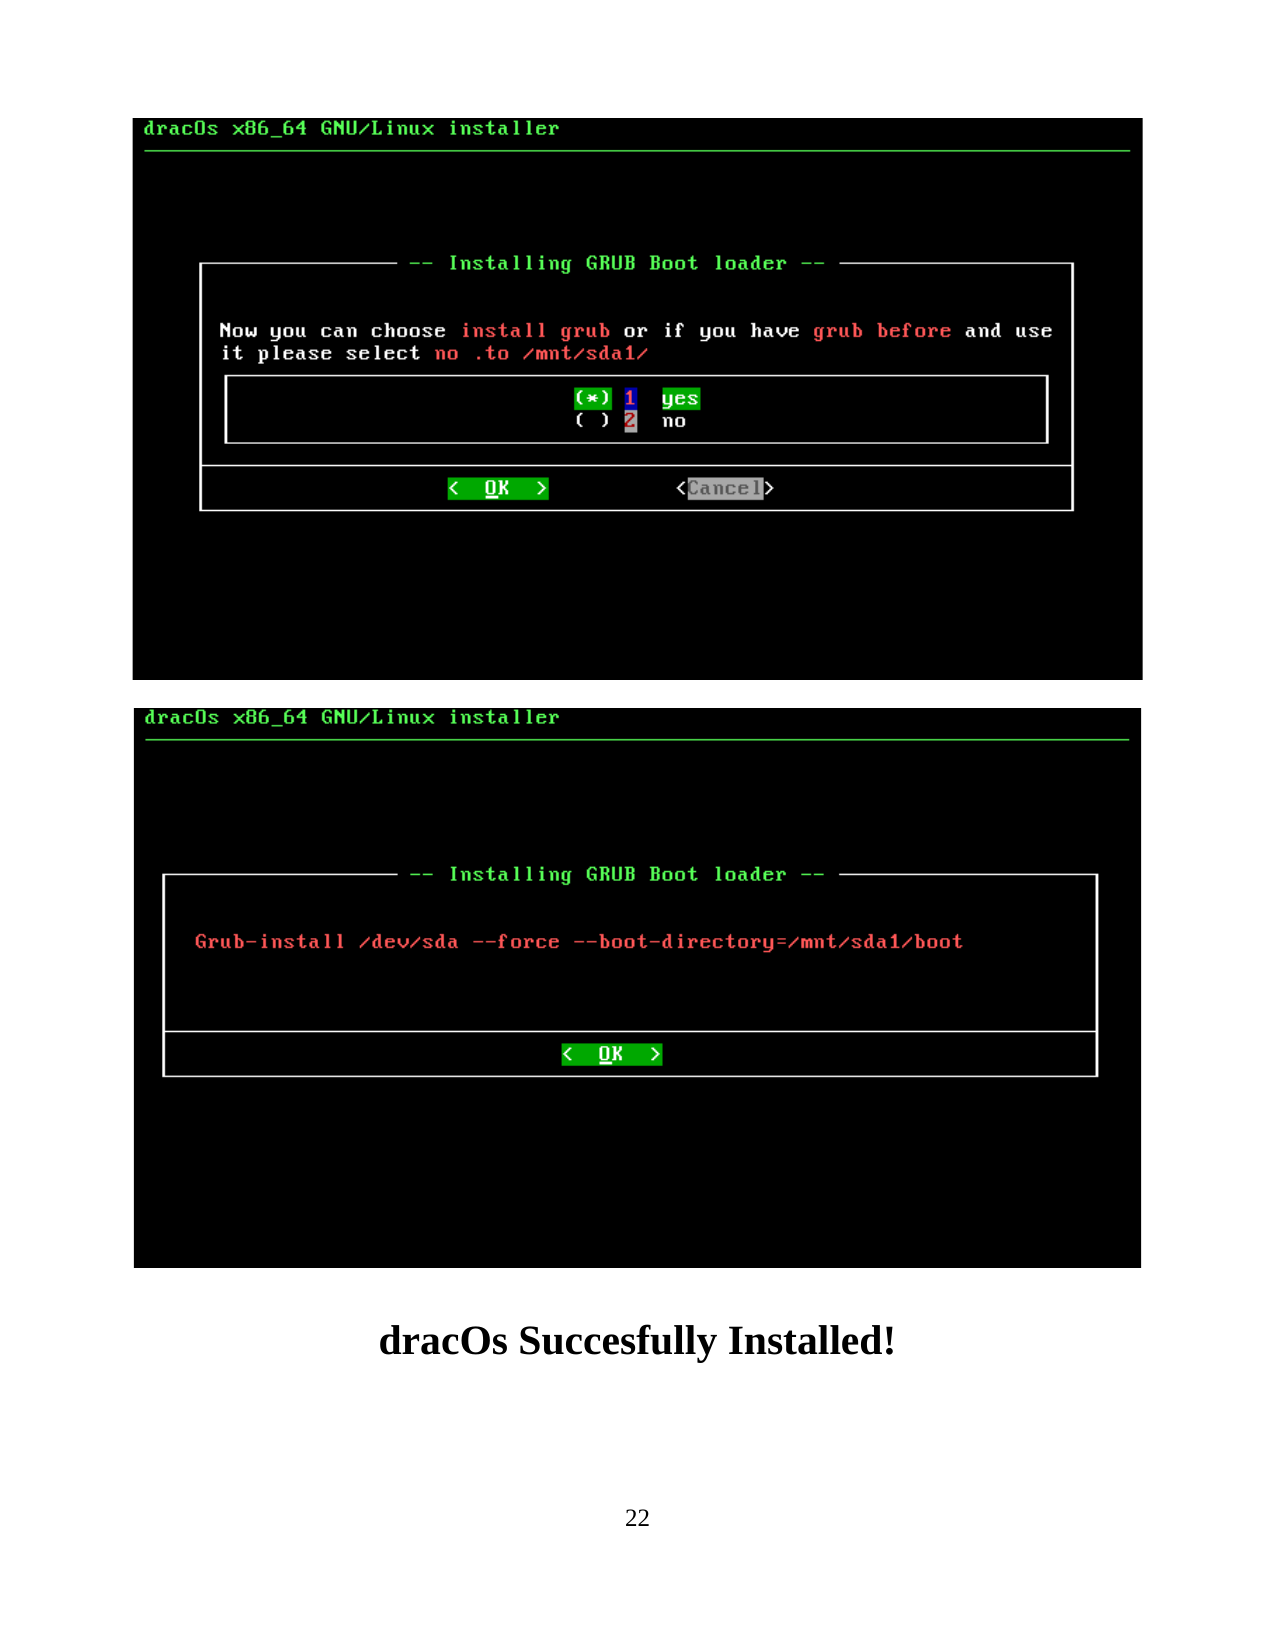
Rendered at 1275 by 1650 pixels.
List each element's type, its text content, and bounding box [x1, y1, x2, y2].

picture [132, 118, 1143, 680]
text dracOs Succesfully Installed! [118, 1316, 1157, 1363]
picture [133, 708, 1142, 1268]
